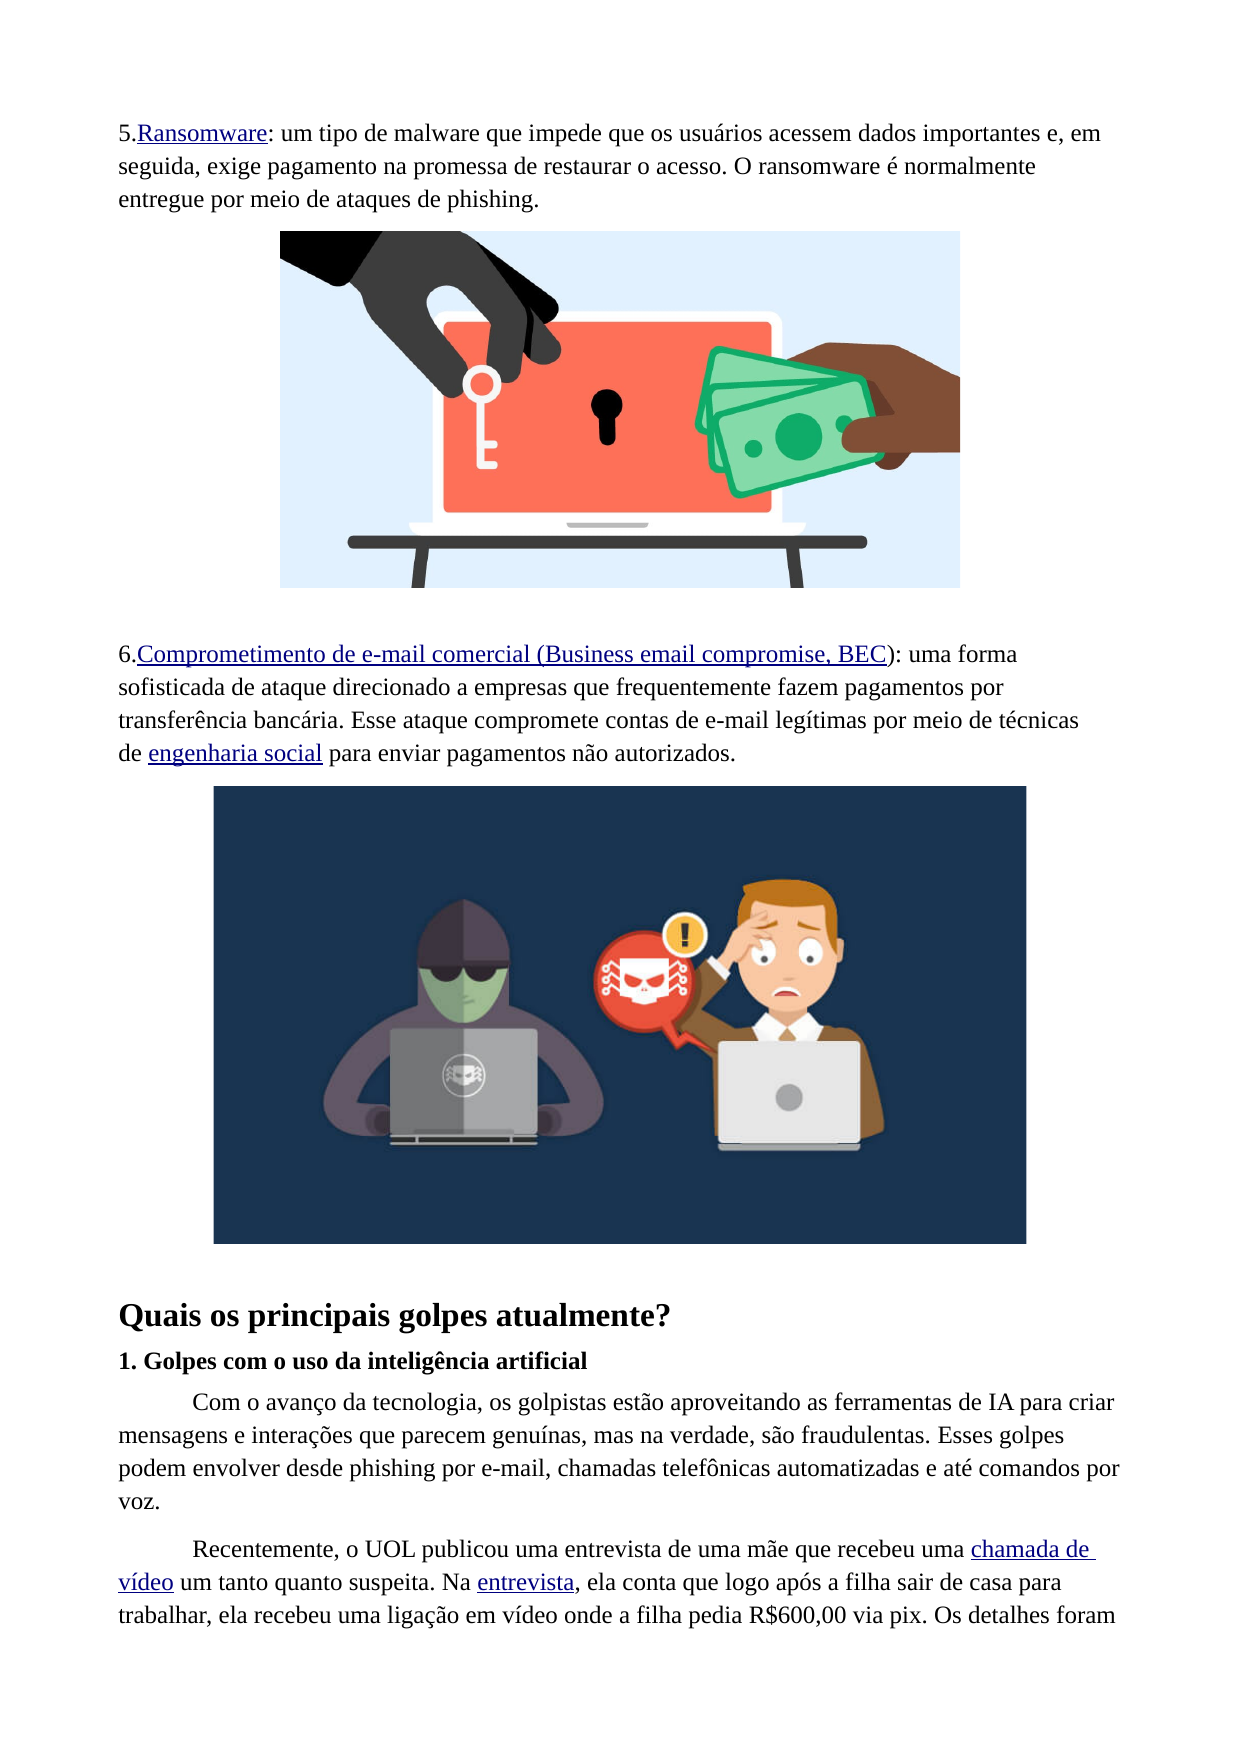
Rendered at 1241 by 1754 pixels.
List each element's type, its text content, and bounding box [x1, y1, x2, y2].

subtitle 1. Golpes com o uso da inteligência artificial [118, 1346, 1122, 1375]
picture [213, 786, 1027, 1244]
text Com o avanço da tecnologia, os golpistas estão aproveitando as ferramentas de IA para criar mensagens e interações que parecem genuínas, mas na verdade, são fraudulentas. Esses golpes podem envolver desde phishing por e-mail, chamadas telefônicas automatizadas e até comandos por voz. [118, 1387, 1122, 1515]
list Comprometimento de e-mail comercial (Business email compromise, BEC): uma forma sofisticada de ataque direcionado a empresas que frequentemente fazem pagamentos por transferência bancária. Esse ataque compromete contas de e-mail legítimas por meio de técnicas de engenharia social para enviar pagamentos não autorizados. [118, 639, 1122, 767]
text Recentemente, o UOL publicou uma entrevista de uma mãe que recebeu uma chamada de vídeo um tanto quanto suspeita. Na entrevista, ela conta que logo após a filha sair de casa para trabalhar, ela recebeu uma ligação em vídeo onde a filha pedia R$600,00 via pix. Os detalhes foram [118, 1534, 1122, 1629]
text Quais os principais golpes atualmente? [118, 1295, 1122, 1333]
list Ransomware: um tipo de malware que impede que os usuários acessem dados importantes e, em seguida, exige pagamento na promessa de restaurar o acesso. O ransomware é normalmente entregue por meio de ataques de phishing. [118, 118, 1122, 213]
picture [280, 231, 961, 588]
